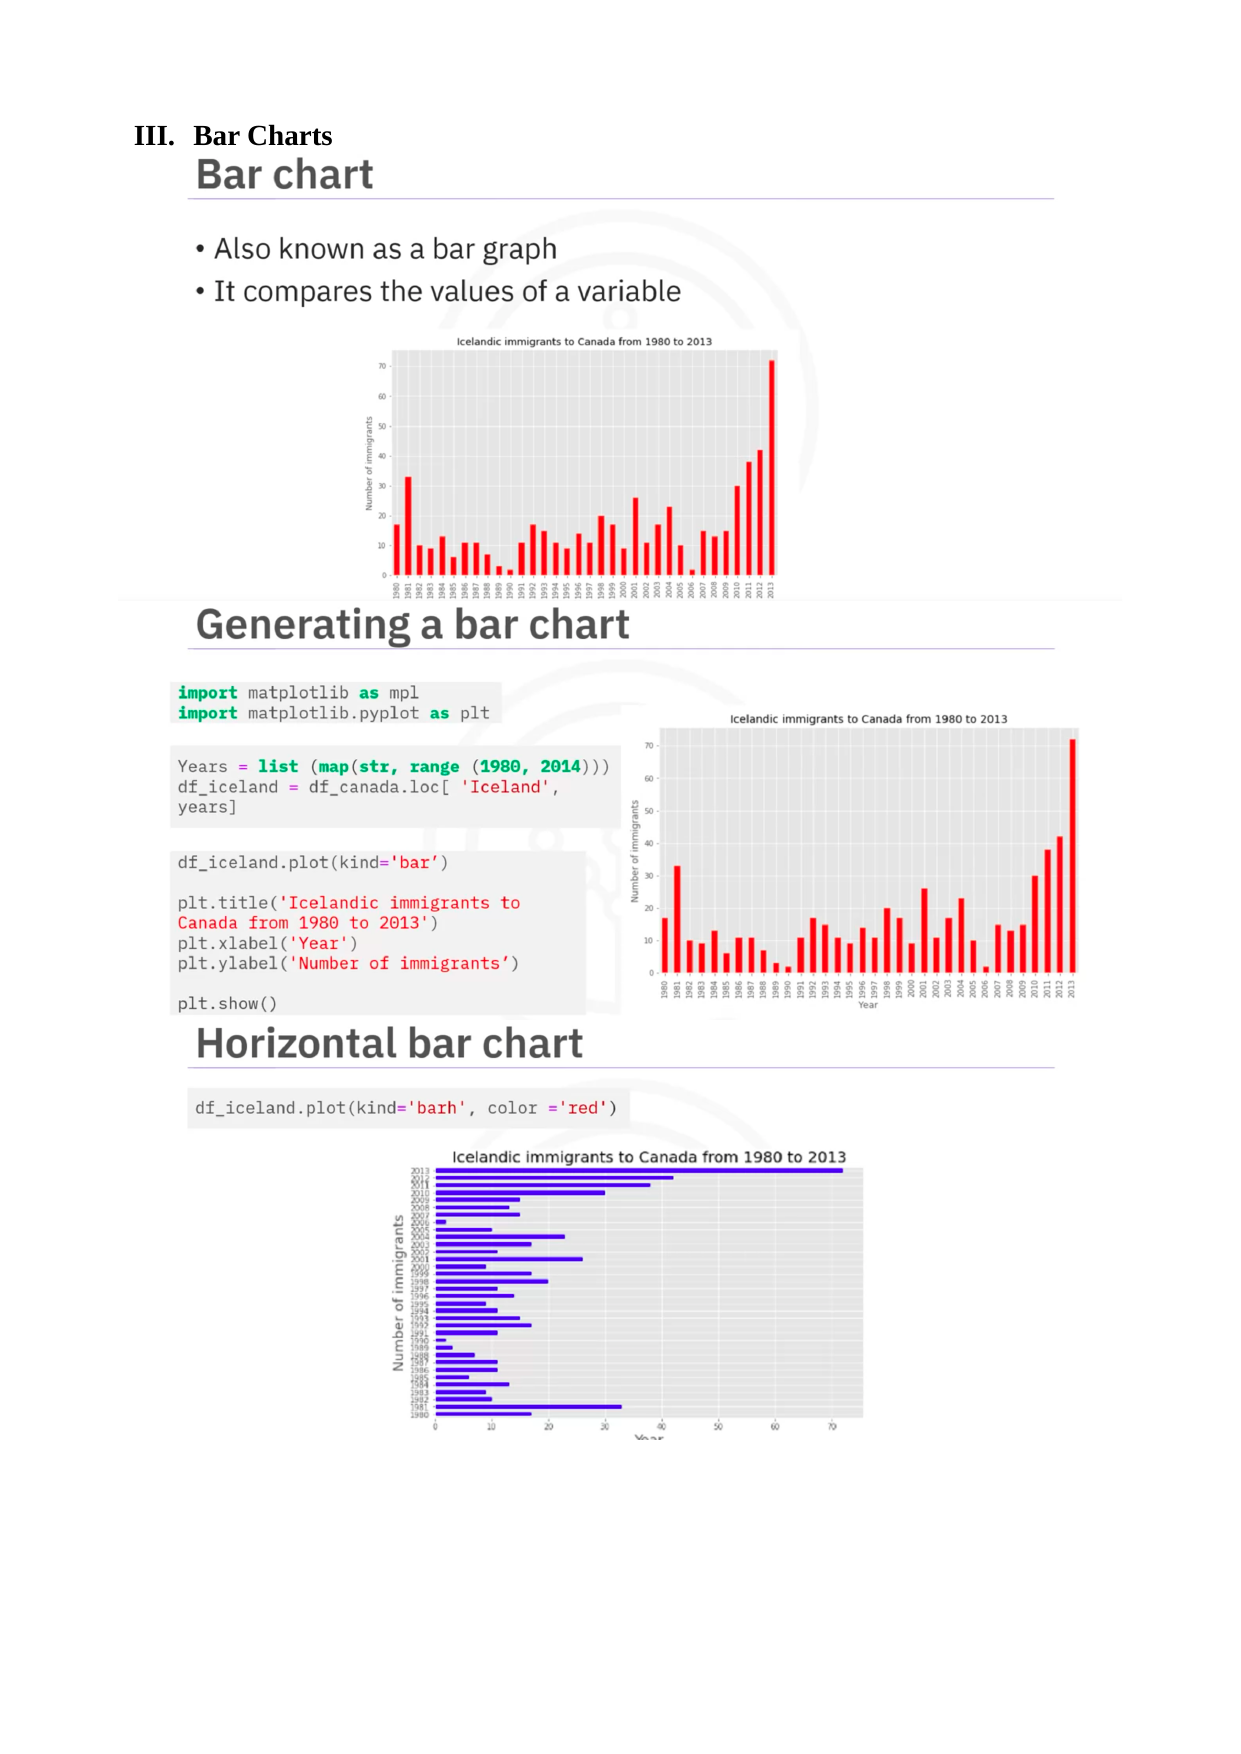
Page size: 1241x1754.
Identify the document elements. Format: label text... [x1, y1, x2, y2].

picture [118, 151, 1123, 1440]
list Bar Charts [175, 118, 1122, 151]
